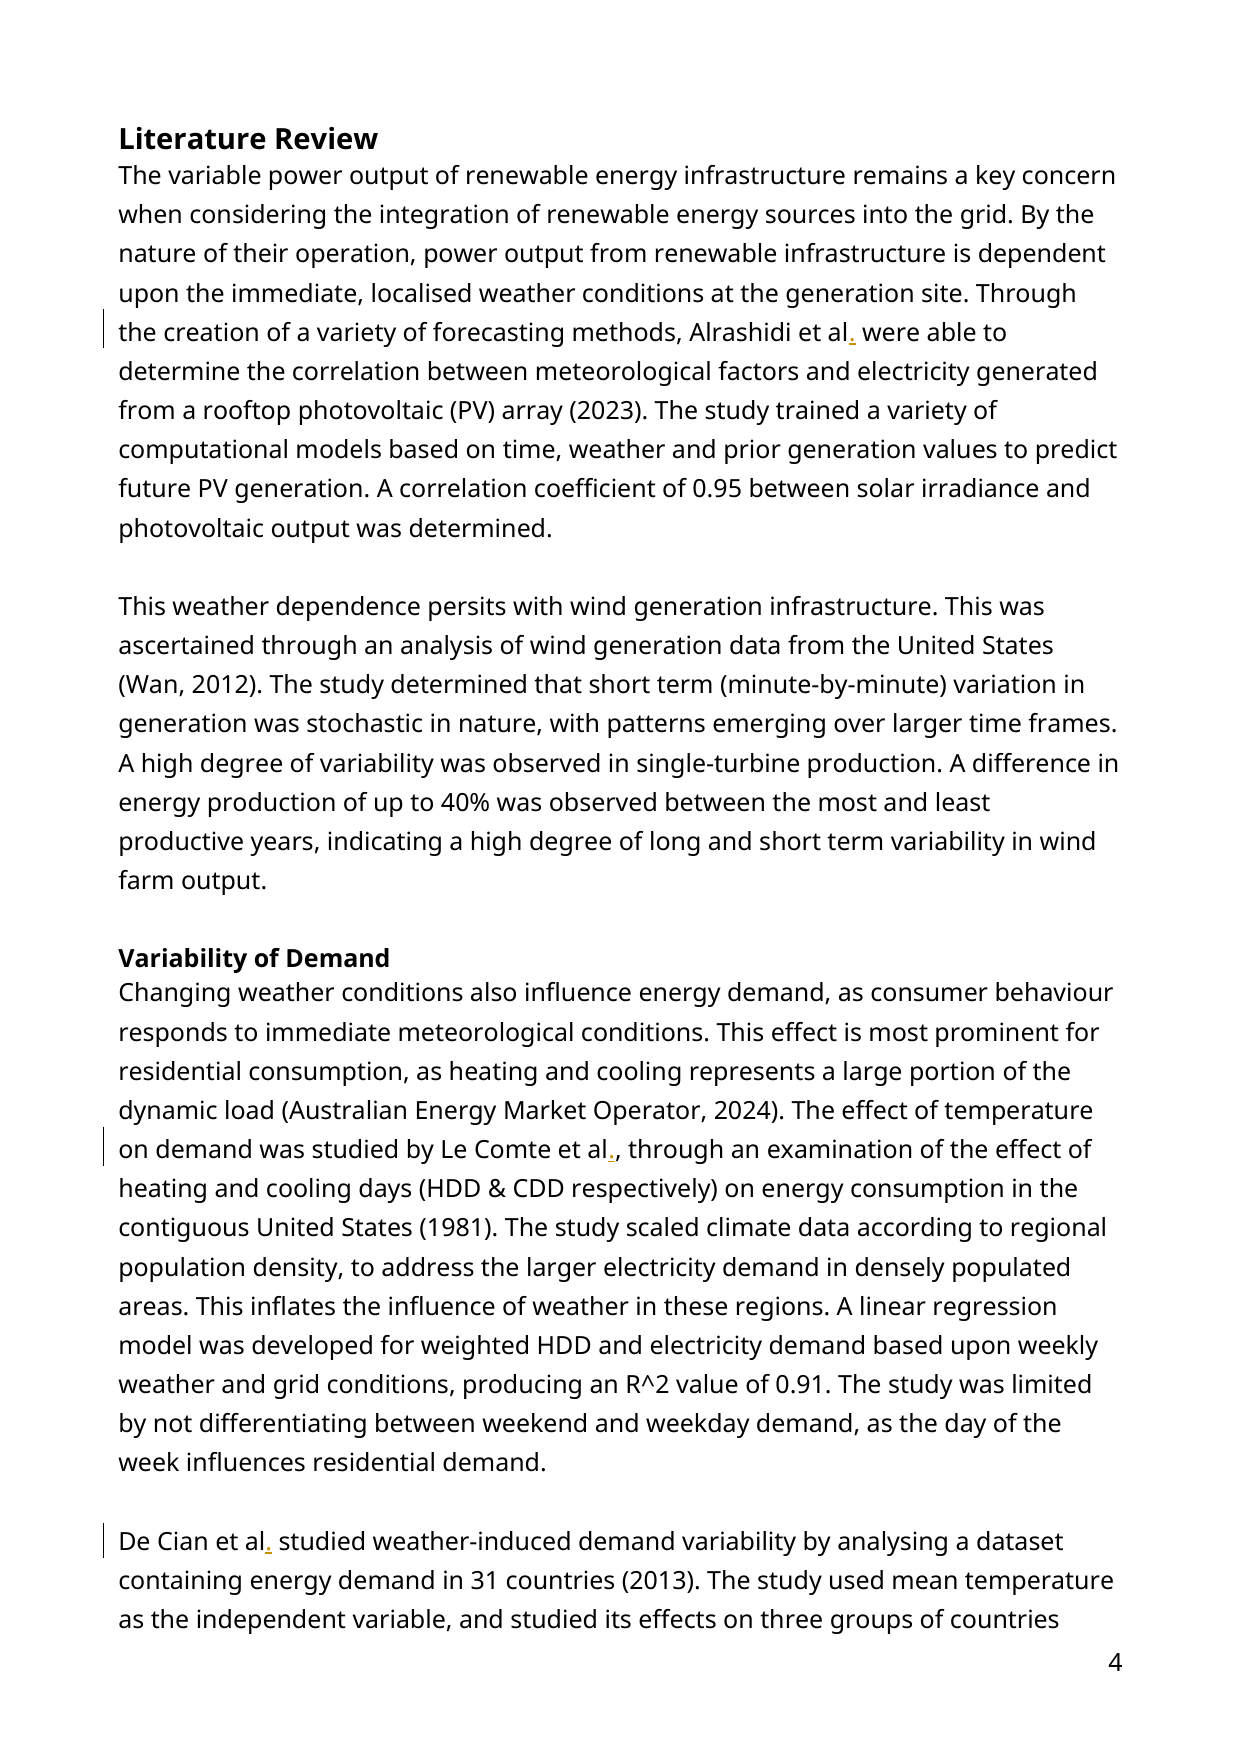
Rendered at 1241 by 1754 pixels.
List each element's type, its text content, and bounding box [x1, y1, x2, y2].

text The variable power output of renewable energy infrastructure remains a key concern when considering the integration of renewable energy sources into the grid. By the nature of their operation, power output from renewable infrastructure is dependent upon the immediate, localised weather conditions at the generation site. Through the creation of a variety of forecasting methods, Alrashidi et al. were able to determine the correlation between meteorological factors and electricity generated from a rooftop photovoltaic (PV) array (2023). The study trained a variety of computational models based on time, weather and prior generation values to predict future PV generation. A correlation coefficient of 0.95 between solar irradiance and photovoltaic output was determined. [118, 158, 1122, 544]
subtitle Literature Review [118, 118, 1122, 158]
text De Cian et al. studied weather-induced demand variability by analysing a dataset containing energy demand in 31 countries (2013). The study used mean temperature as the independent variable, and studied its effects on three groups of countries [118, 1523, 1122, 1636]
text Changing weather conditions also influence energy demand, as consumer behaviour responds to immediate meteorological conditions. This effect is most prominent for residential consumption, as heating and cooling represents a large portion of the dynamic load (Australian Energy Market Operator, 2024). The effect of temperature on demand was studied by Le Comte et al., through an examination of the effect of heating and cooling days (HDD & CDD respectively) on energy consumption in the contiguous United States (1981). The study scaled climate data according to regional population density, to address the larger electricity demand in densely populated areas. This inflates the influence of weather in these regions. A linear regression model was developed for weighted HDD and electricity demand based upon weekly weather and grid conditions, producing an R^2 value of 0.91. The study was limited by not differentiating between weekend and weekday demand, as the day of the week influences residential demand. [118, 975, 1122, 1479]
subtitle Variability of Demand [118, 941, 1122, 975]
text This weather dependence persits with wind generation infrastructure. This was ascertained through an analysis of wind generation data from the United States (Wan, 2012). The study determined that short term (minute-by-minute) variation in generation was stochastic in nature, with patterns emerging over larger time frames. A high degree of variability was observed in single-turbine production. A difference in energy production of up to 40% was observed between the most and least productive years, indicating a high degree of long and short term variability in wind farm output. [118, 588, 1122, 897]
